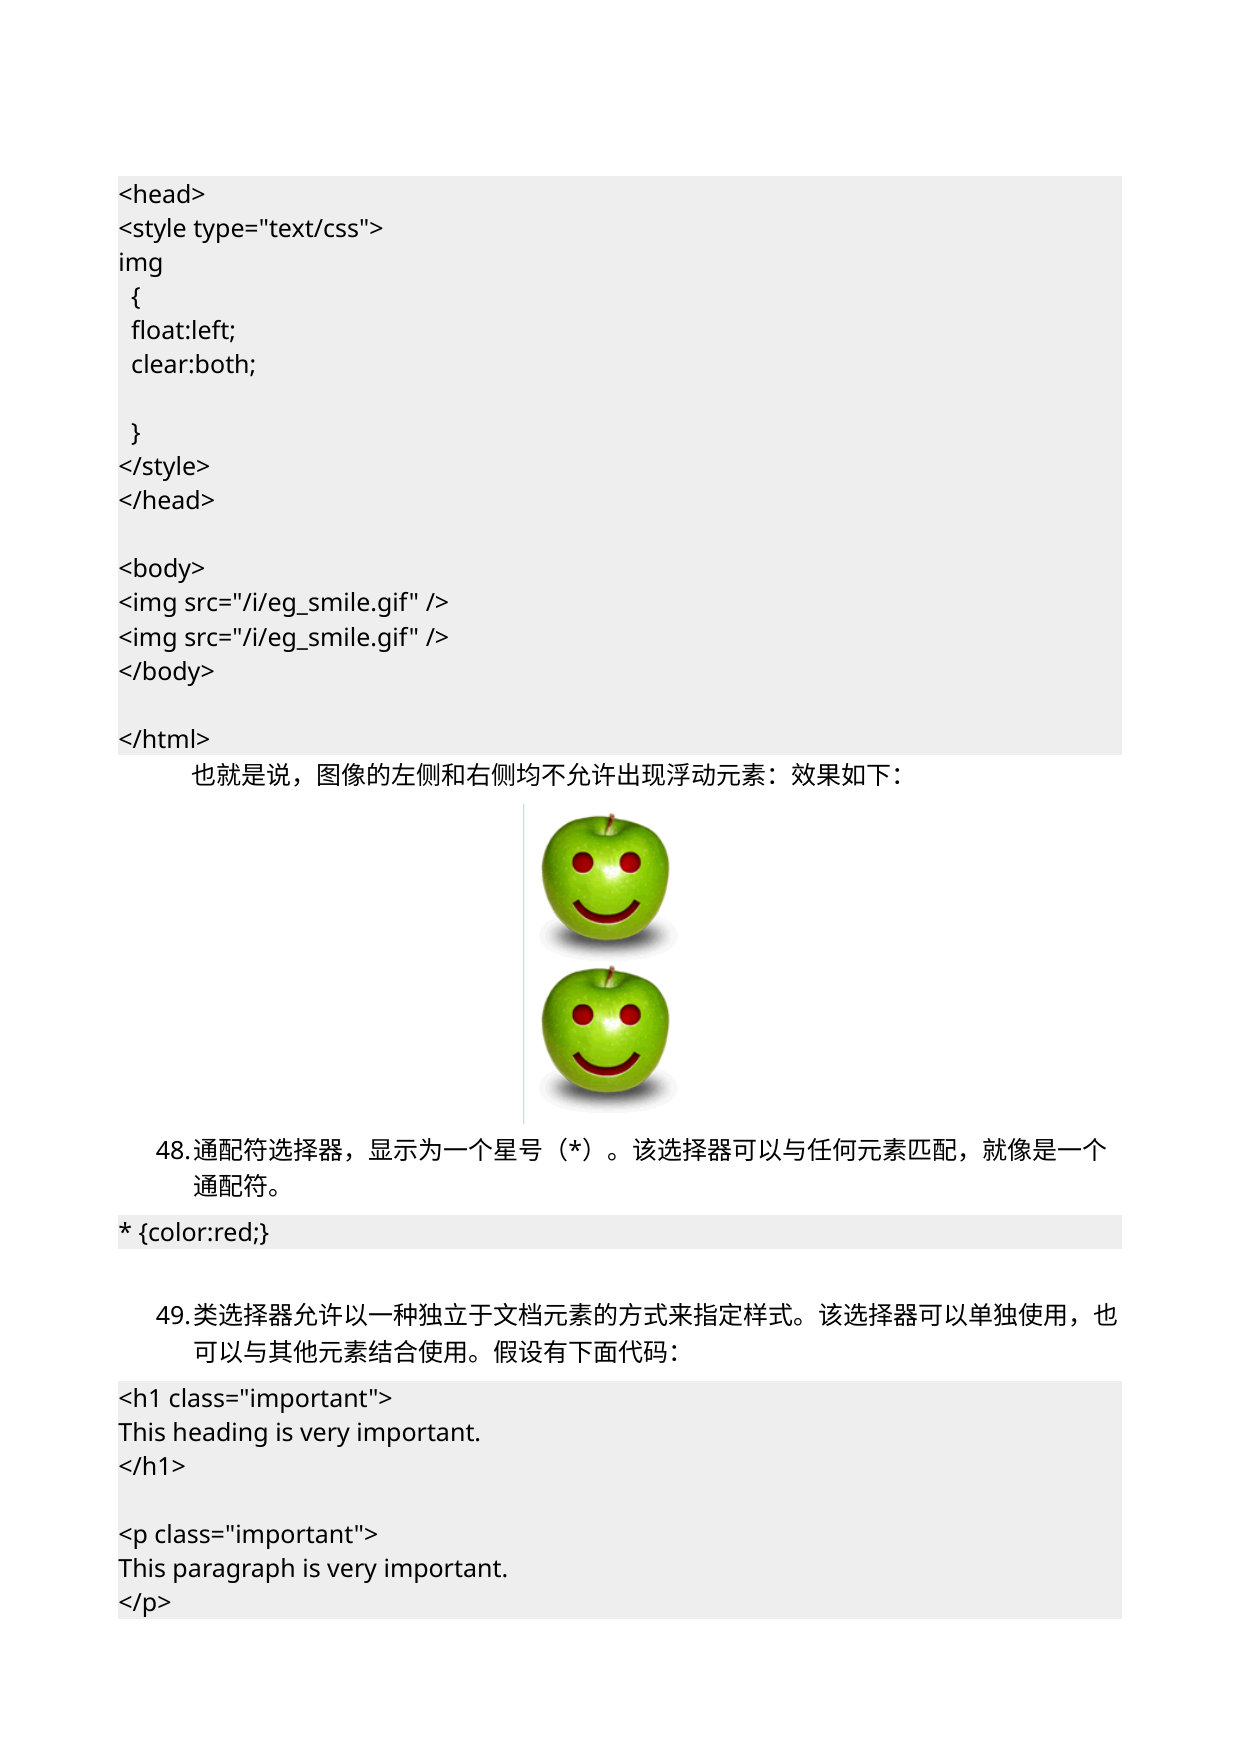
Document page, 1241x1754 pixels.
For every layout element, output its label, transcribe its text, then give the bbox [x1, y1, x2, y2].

table_header <h1 class="important"> This heading is very important. </h1> <p class="important"> This paragraph is very important. </p> [118, 1381, 1122, 1619]
picture [523, 804, 717, 1124]
text 也就是说，图像的左侧和右侧均不允许出现浮动元素：效果如下： [118, 755, 1122, 792]
list 类选择器允许以一种独立于文档元素的方式来指定样式。该选择器可以单独使用，也可以与其他元素结合使用。假设有下面代码： [156, 1296, 1122, 1368]
table_header <head> <style type="text/css"> img { float:left; clear:both; } </style> </head> <body> <img src="/i/eg_smile.gif" /> <img src="/i/eg_smile.gif" /> </body> </html> [118, 176, 1122, 755]
list 通配符选择器，显示为一个星号（*）。该选择器可以与任何元素匹配，就像是一个通配符。 [156, 1130, 1122, 1203]
table_header * {color:red;} [118, 1215, 1122, 1249]
